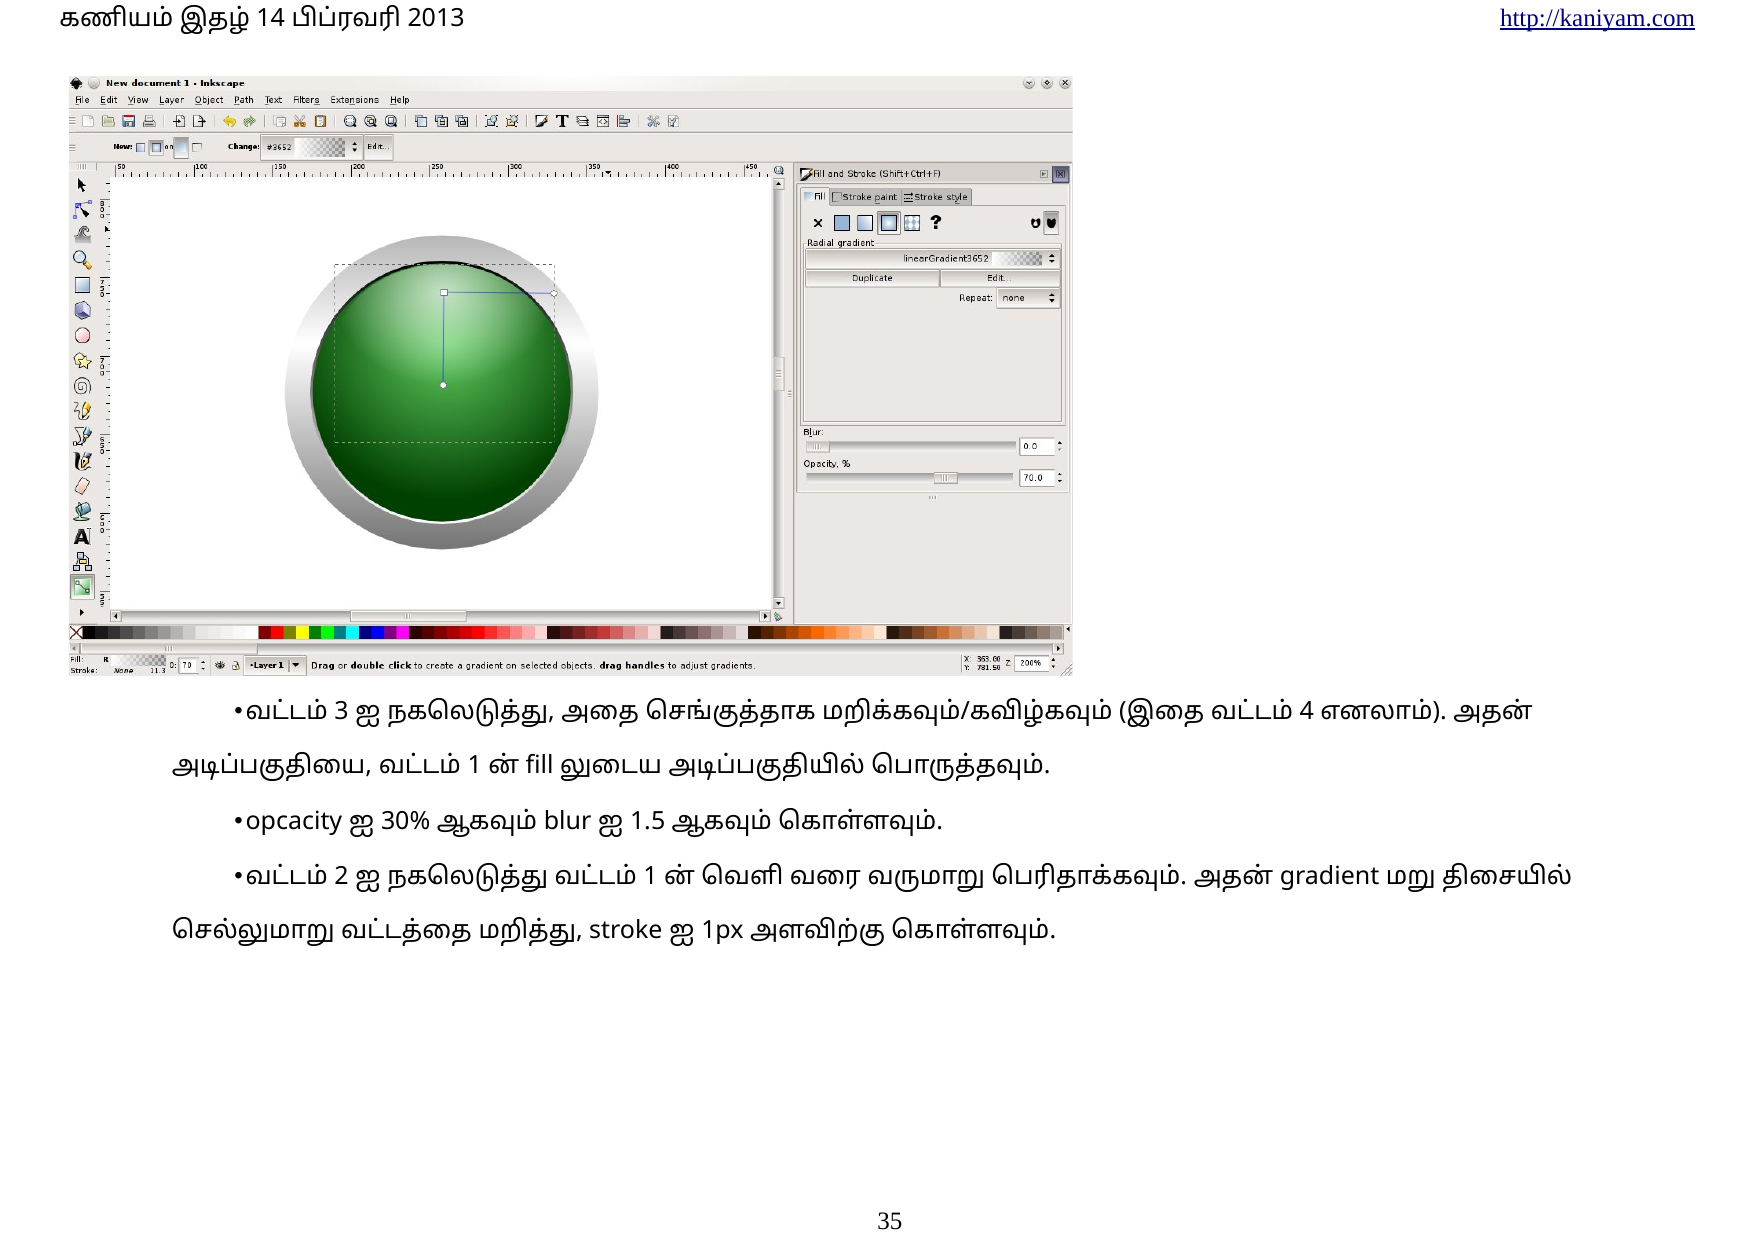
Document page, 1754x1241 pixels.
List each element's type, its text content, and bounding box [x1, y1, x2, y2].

list வட்டம் 3 ஐ நகலெடுத்து, அதை செங்குத்தாக மறிக்கவும்/கவிழ்கவும் (இதை வட்டம் 4 எனலாம்). அதன் அடிப்பகுதியை, வட்டம் 1 ன் fill லுடைய அடிப்பகுதியில் பொருத்தவும். [172, 657, 1695, 784]
picture [68, 76, 1073, 676]
list opcacity ஐ 30% ஆகவும் blur ஐ 1.5 ஆகவும் கொள்ளவும். [172, 802, 1695, 839]
list வட்டம் 2 ஐ நகலெடுத்து வட்டம் 1 ன் வெளி வரை வருமாறு பெரிதாக்கவும். அதன் gradient மறு திசையில் செல்லுமாறு வட்டத்தை மறித்து, stroke ஐ 1px அளவிற்கு கொள்ளவும். [172, 858, 1695, 949]
